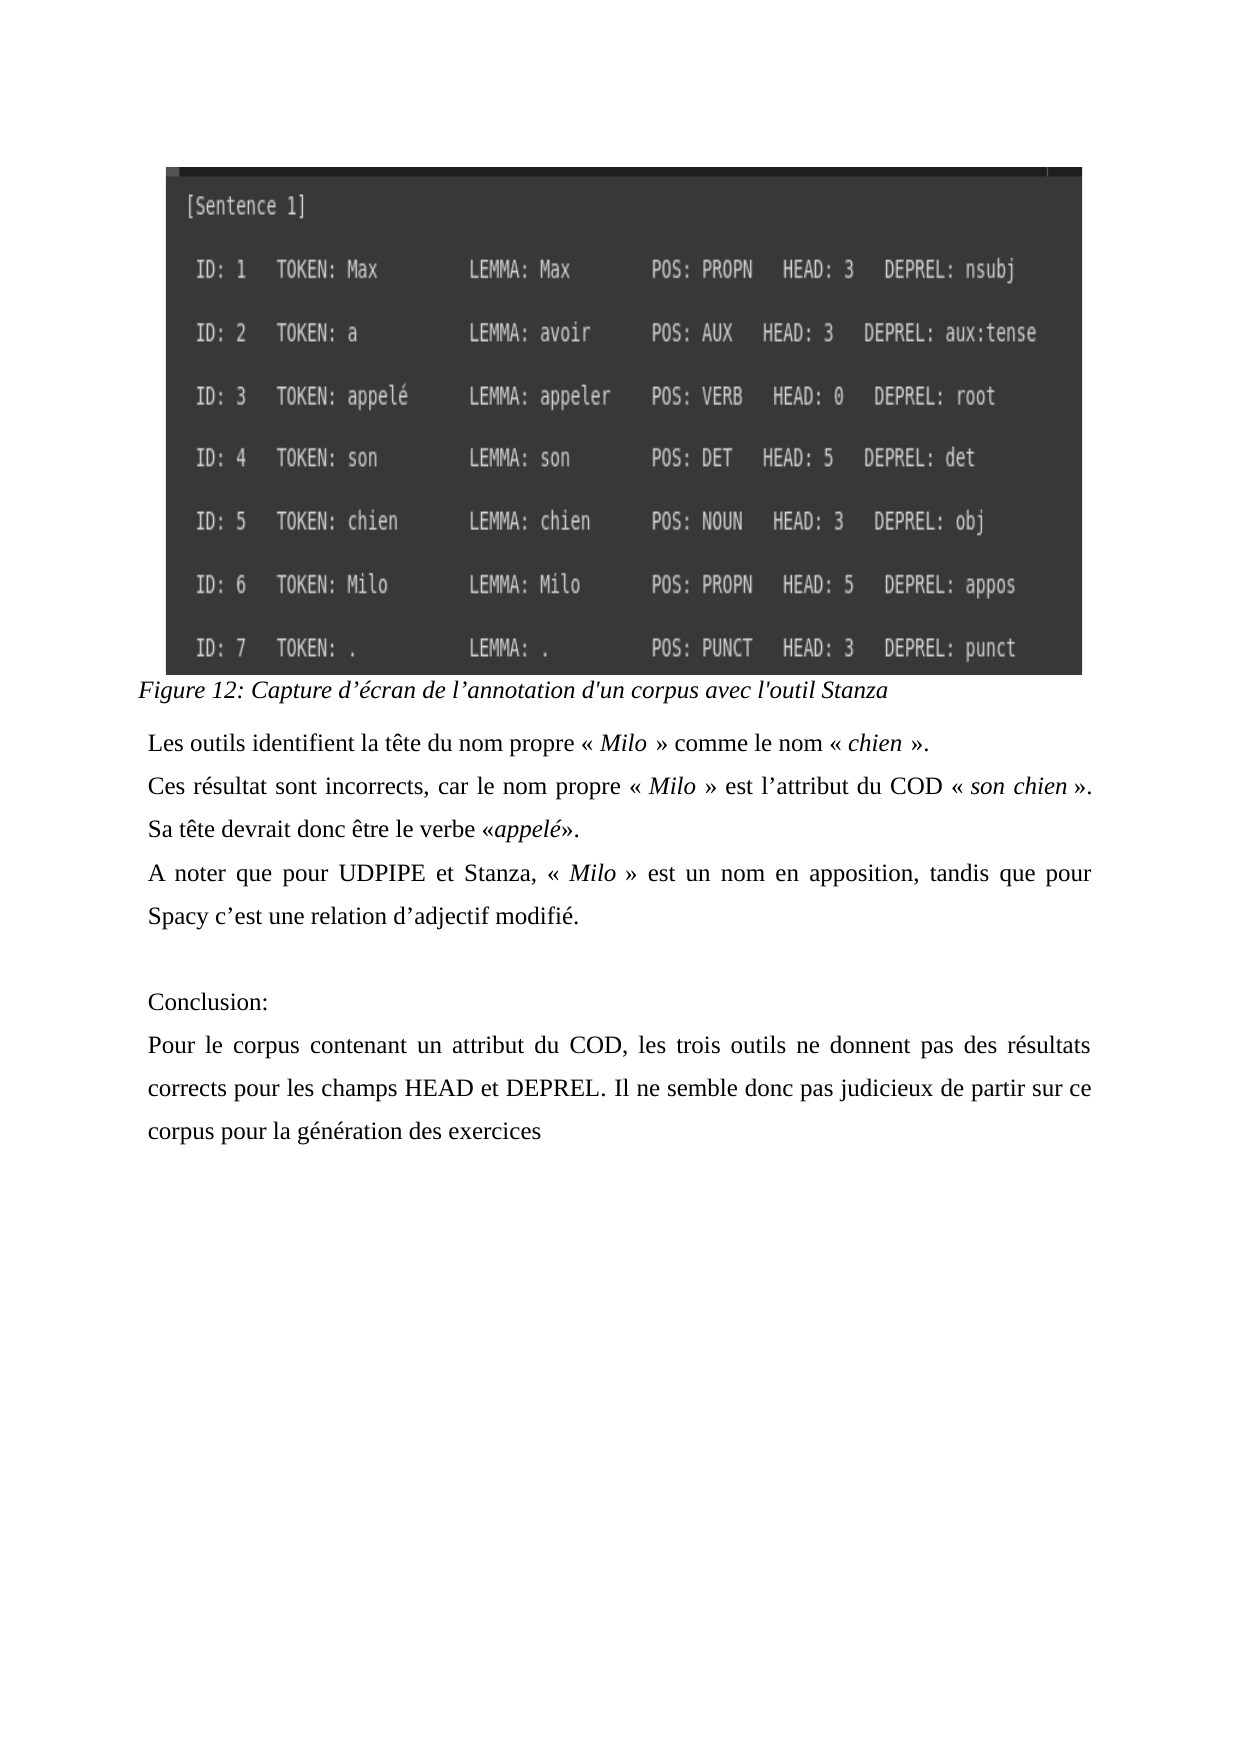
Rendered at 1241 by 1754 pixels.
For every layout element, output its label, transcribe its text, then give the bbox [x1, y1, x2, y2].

text [138, 148, 1110, 167]
text Conclusion: [148, 987, 1092, 1016]
text Ces résultat sont incorrects, car le nom propre « Milo » est l’attribut du COD « son chien ». Sa tête devrait donc être le verbe «appelé». [148, 771, 1092, 843]
picture [165, 167, 1083, 675]
text Figure 11: Capture d’écran de l’annotation d'un corpus avec l'outil Stanza [138, 167, 1110, 703]
text Les outils identifient la tête du nom propre « Milo » comme le nom « chien ». [138, 703, 1110, 757]
text Pour le corpus contenant un attribut du COD, les trois outils ne donnent pas des résultats corrects pour les champs HEAD et DEPREL. Il ne semble donc pas judicieux de partir sur ce corpus pour la génération des exercices [148, 1030, 1092, 1145]
text A noter que pour UDPIPE et Stanza, « Milo » est un nom en apposition, tandis que pour Spacy c’est une relation d’adjectif modifié. [148, 858, 1092, 929]
